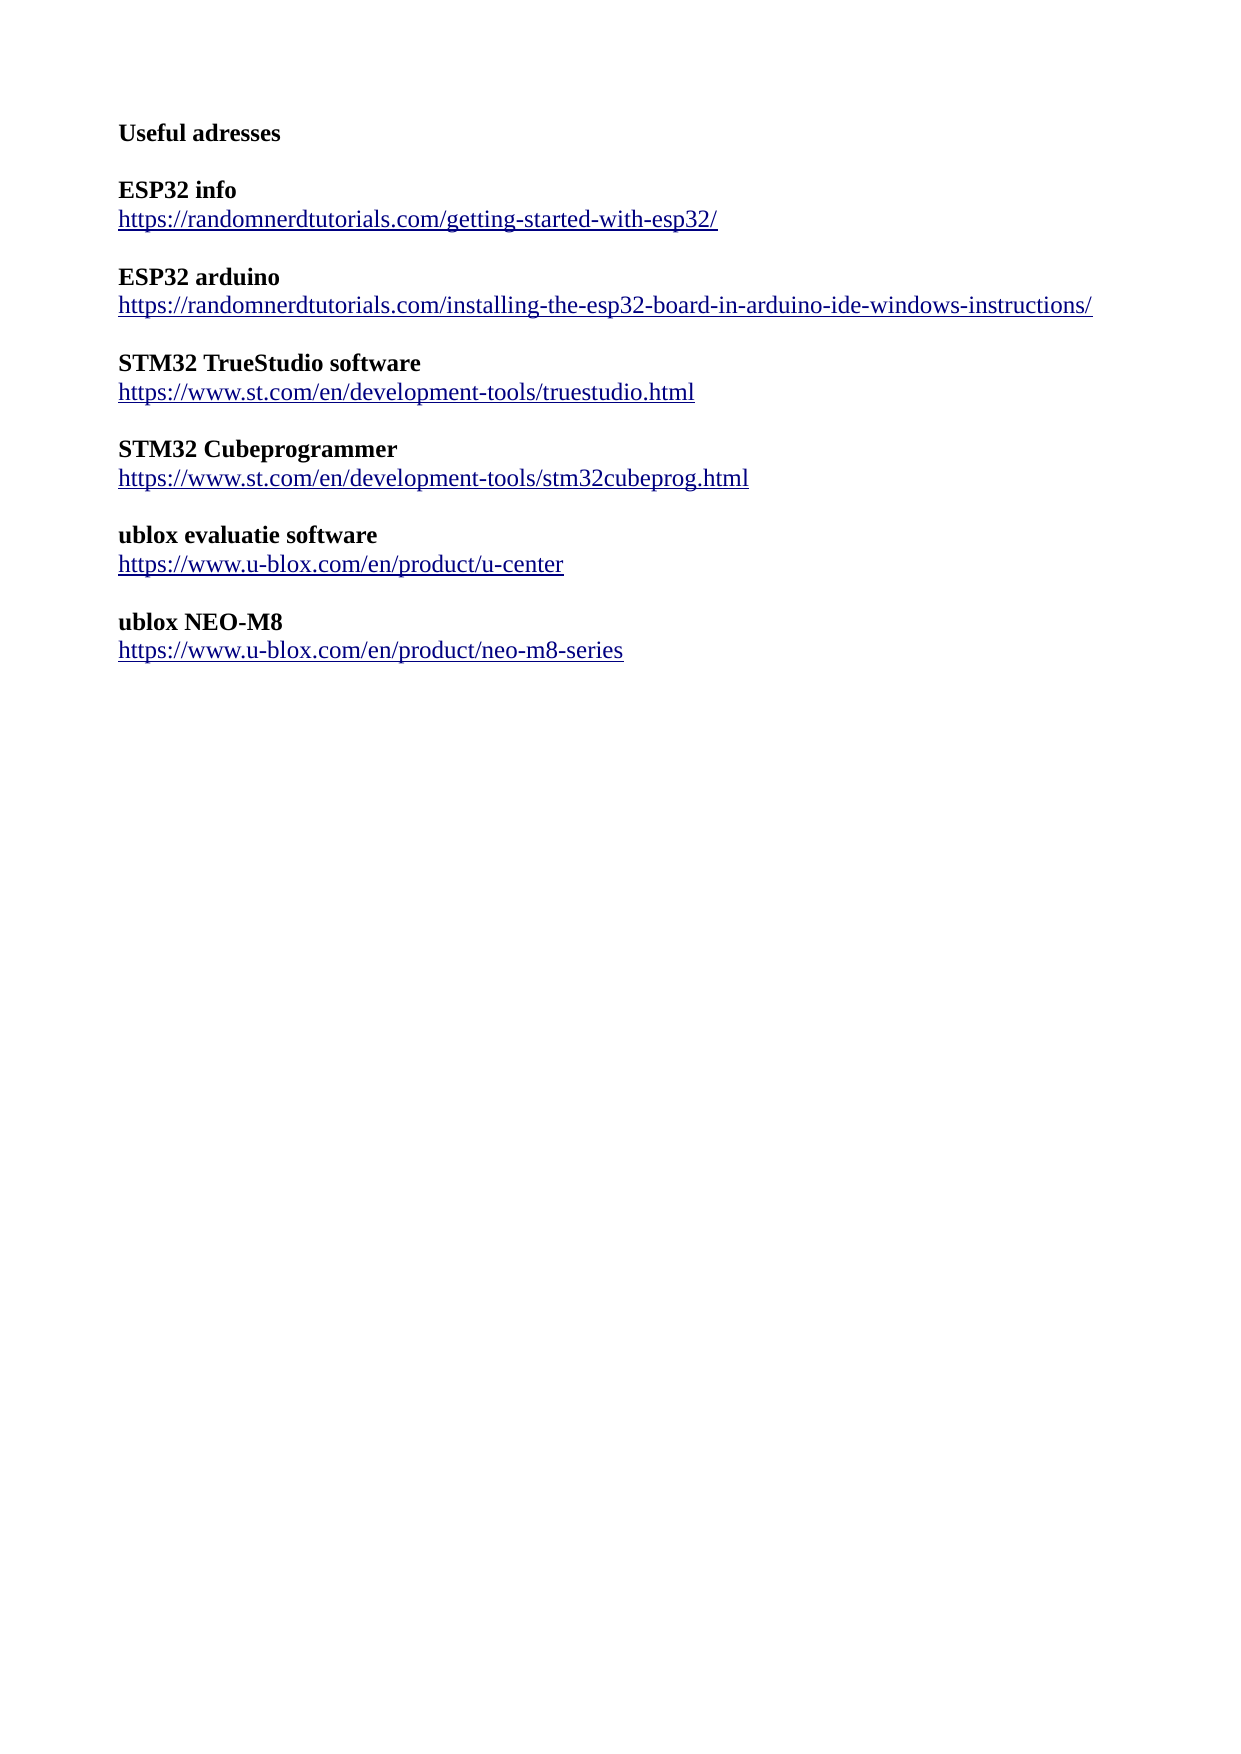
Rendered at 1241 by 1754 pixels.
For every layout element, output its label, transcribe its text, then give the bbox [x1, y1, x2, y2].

text ESP32 info [118, 176, 1122, 204]
text ublox evaluatie software [118, 521, 1122, 549]
text ESP32 arduino [118, 262, 1122, 291]
text https://randomnerdtutorials.com/getting-started-with-esp32/ [118, 204, 1122, 233]
text ublox NEO-M8 [118, 607, 1122, 636]
text https://www.st.com/en/development-tools/truestudio.html [118, 377, 1122, 406]
text https://randomnerdtutorials.com/installing-the-esp32-board-in-arduino-ide-windows-instructions/ [118, 291, 1122, 319]
text STM32 Cubeprogrammer [118, 434, 1122, 463]
text STM32 TrueStudio software [118, 348, 1122, 377]
text Useful adresses [118, 118, 1122, 147]
text https://www.st.com/en/development-tools/stm32cubeprog.html [118, 463, 1122, 492]
text https://www.u-blox.com/en/product/u-center [118, 549, 1122, 578]
text https://www.u-blox.com/en/product/neo-m8-series [118, 636, 1122, 664]
